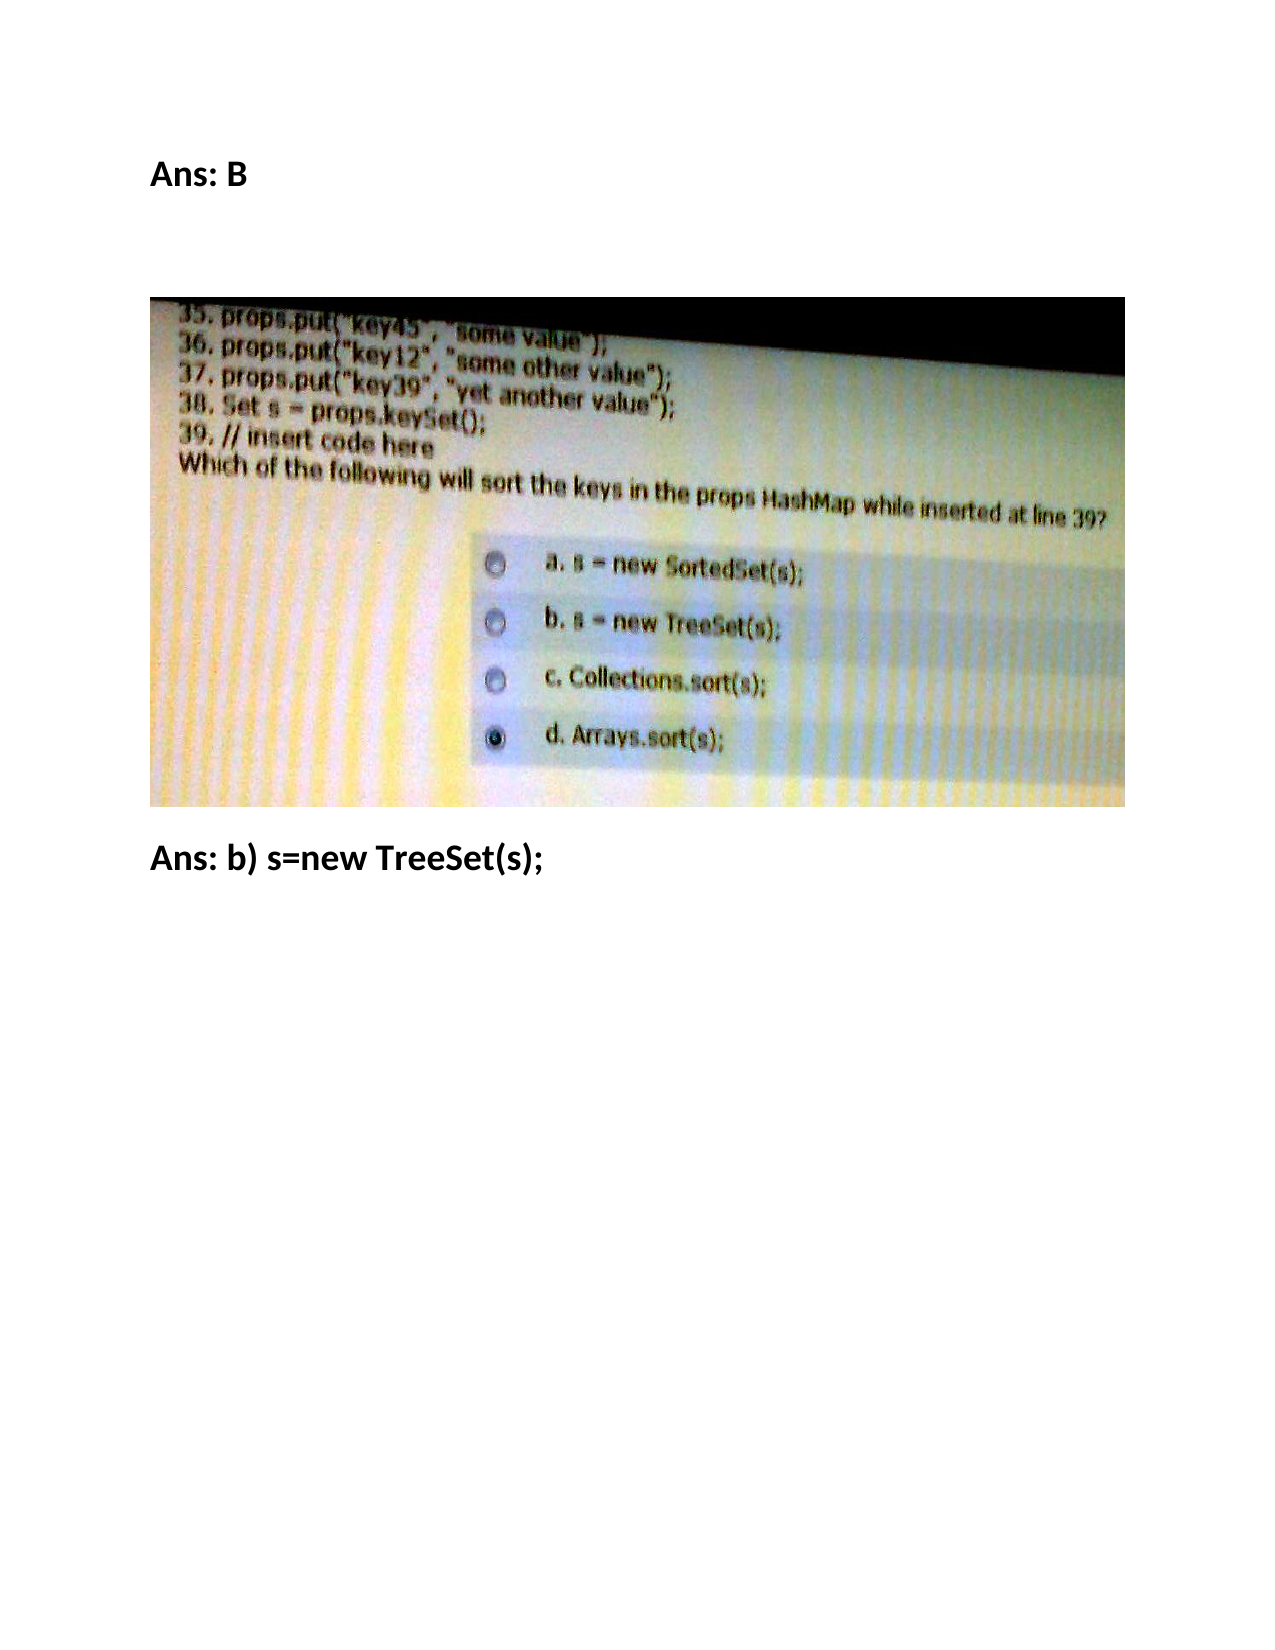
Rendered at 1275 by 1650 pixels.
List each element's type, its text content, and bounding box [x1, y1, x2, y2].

text Ans: B [150, 150, 1125, 196]
text Ans: b) s=new TreeSet(s); [150, 834, 1125, 880]
